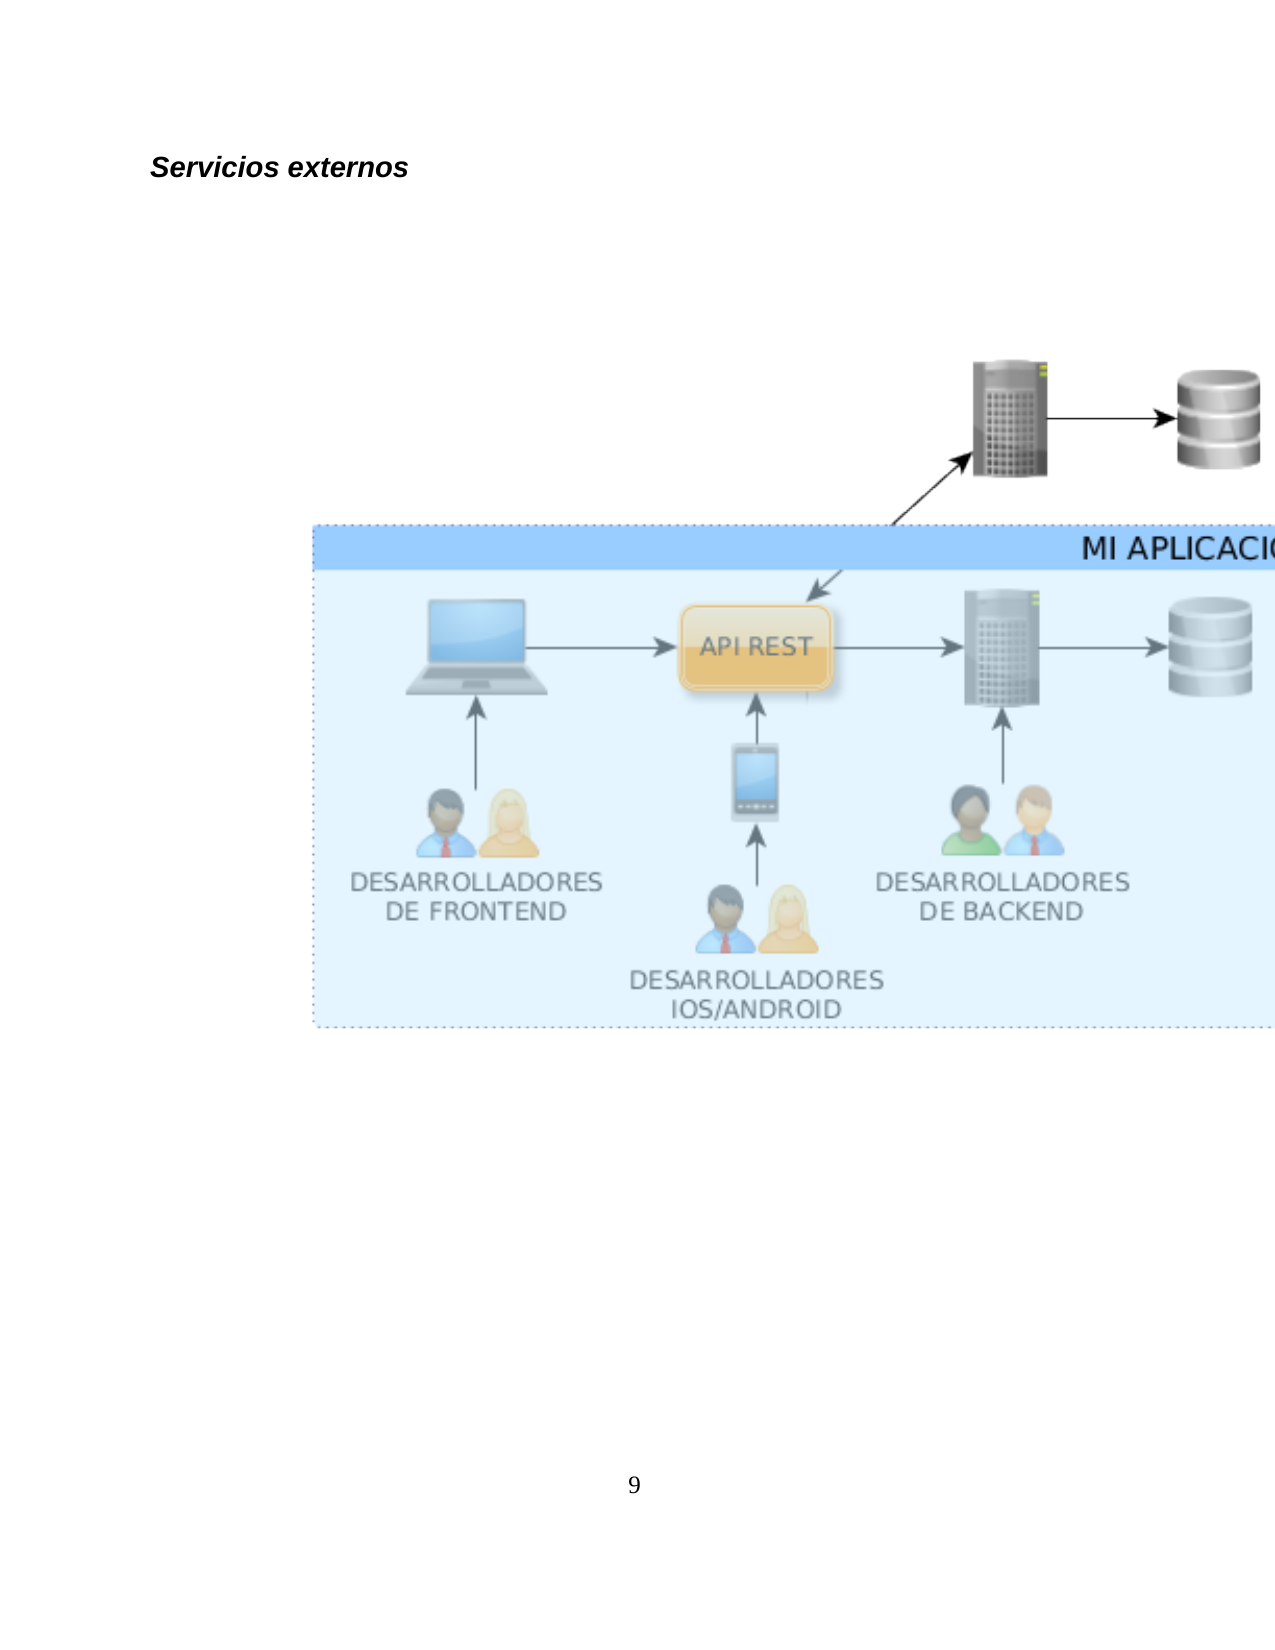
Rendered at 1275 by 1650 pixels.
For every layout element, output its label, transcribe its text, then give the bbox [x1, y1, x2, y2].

picture [150, 196, 1275, 1196]
subtitle Servicios externos [150, 150, 1125, 183]
